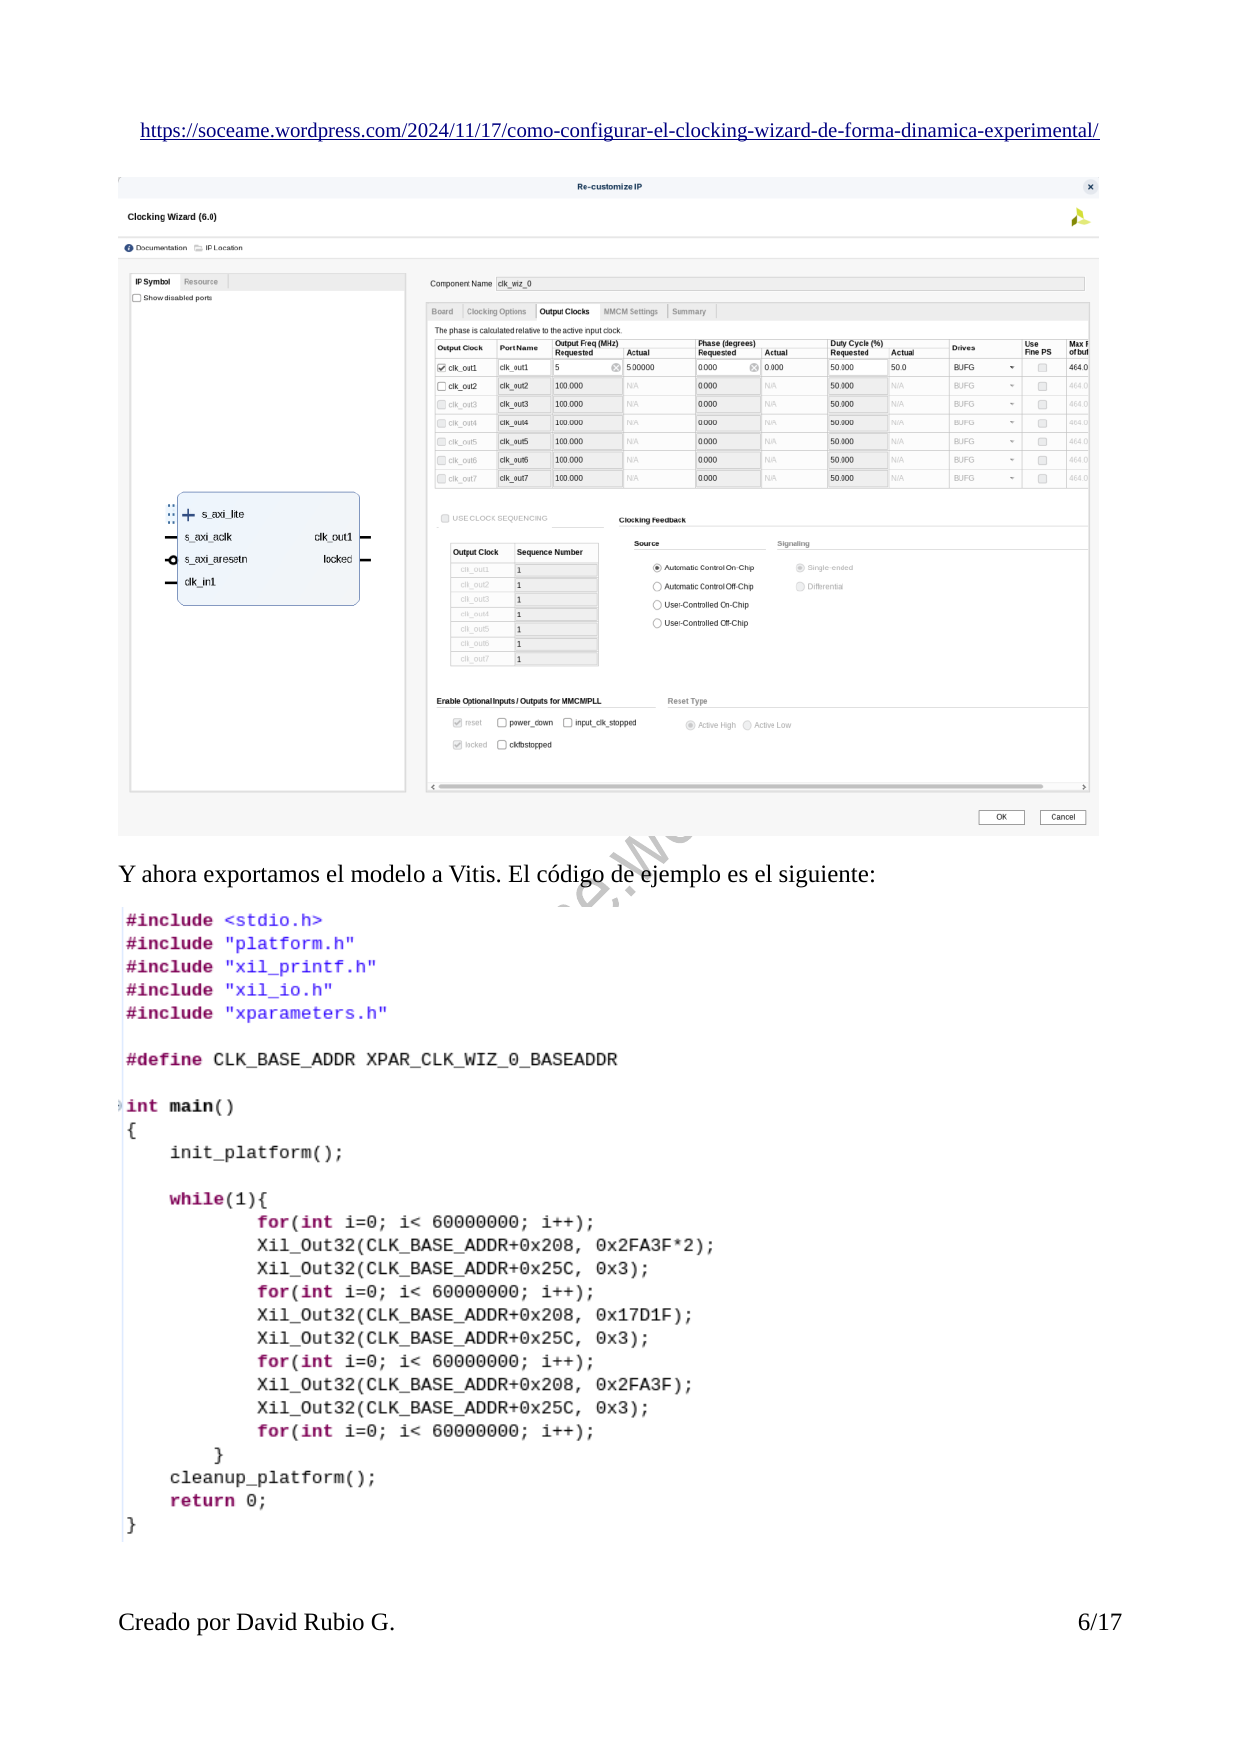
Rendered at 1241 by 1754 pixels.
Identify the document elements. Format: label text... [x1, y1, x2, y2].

picture [118, 907, 742, 1542]
text Y ahora exportamos el modelo a Vitis. El código de ejemplo es el siguiente: [118, 859, 1122, 888]
picture [118, 177, 1099, 836]
